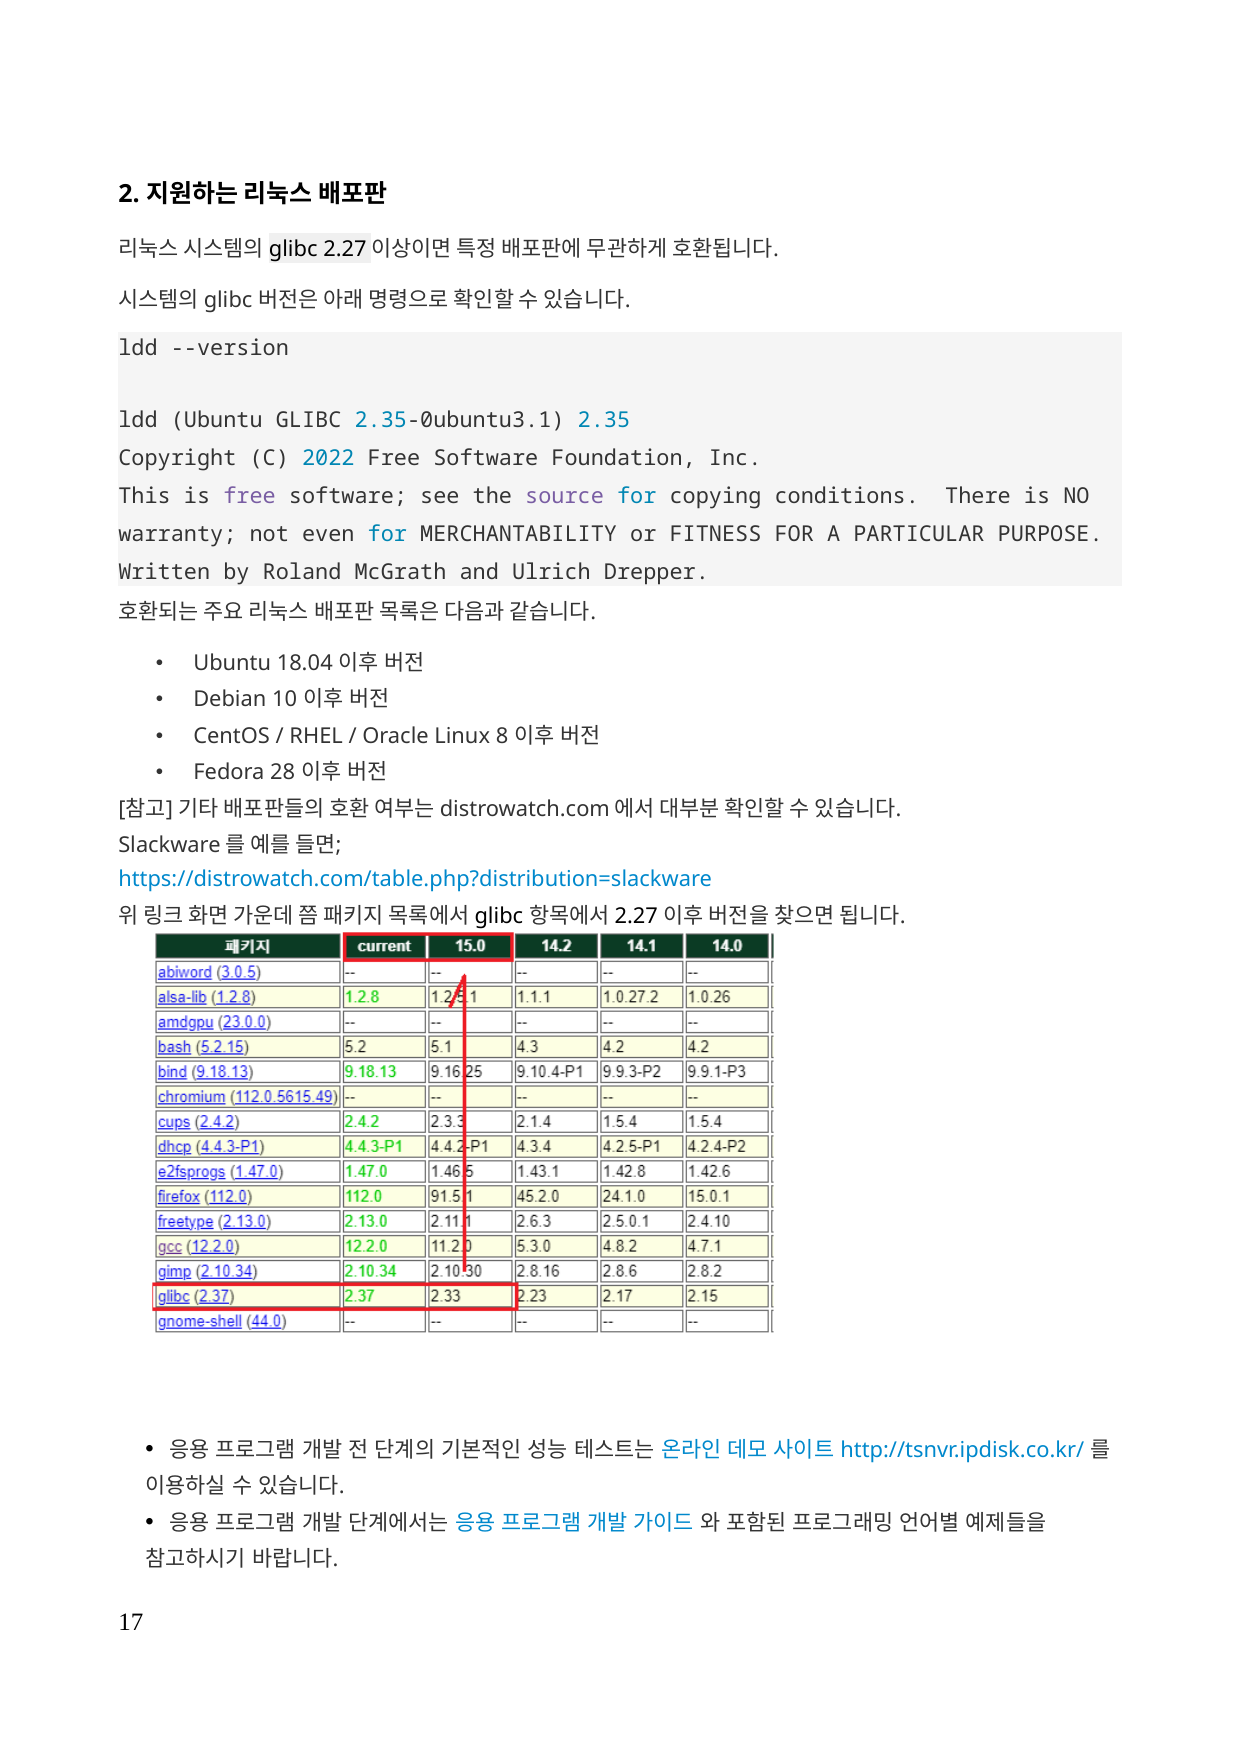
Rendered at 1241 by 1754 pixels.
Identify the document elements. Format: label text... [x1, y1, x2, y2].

text 리눅스 시스템의 glibc 2.27이상이면 특정 배포판에 무관하게 호환됩니다. [118, 231, 1122, 263]
subtitle 2. 지원하는 리눅스 배포판 [118, 173, 1122, 209]
list Ubuntu 18.04 이후 버전 [156, 645, 1122, 677]
text ldd (Ubuntu GLIBC 2.35-0ubuntu3.1) 2.35 [118, 404, 1122, 433]
text 시스템의 glibc 버전은 아래 명령으로 확인할 수 있습니다. [118, 282, 1122, 313]
picture [152, 931, 775, 1336]
text This is free software; see the source for copying conditions. There is NO [118, 480, 1122, 510]
list 응용 프로그램 개발 단계에서는 응용 프로그램 개발 가이드 와 포함된 프로그래밍 언어별 예제들을 참고하시기 바랍니다. [118, 1504, 1122, 1573]
text warranty; not even for MERCHANTABILITY or FITNESS FOR A PARTICULAR PURPOSE. [118, 518, 1122, 548]
list Debian 10 이후 버전 [156, 681, 1122, 713]
text 호환되는 주요 리눅스 배포판 목록은 다음과 같습니다. [118, 594, 1122, 626]
list 응용 프로그램 개발 전 단계의 기본적인 성능 테스트는 온라인 데모 사이트 http://tsnvr.ipdisk.co.kr/ 를 이용하실 수 있습니다. [118, 1432, 1122, 1500]
list CentOS / RHEL / Oracle Linux 8 이후 버전 [156, 718, 1122, 750]
text [참고] 기타 배포판들의 호환 여부는 distrowatch.com에서 대부분 확인할 수 있습니다. Slackware를 예를 들면; https://distrowatch.com/table.php?distribution=slackware 위 링크 화면 가운데 쯤 패키지 목록에서 glibc 항목에서 2.27 이후 버전을 찾으면 됩니다. [118, 791, 1122, 1365]
text ldd --version [118, 332, 1122, 362]
text Copyright (C) 2022 Free Software Foundation, Inc. [118, 442, 1122, 472]
list Fedora 28 이후 버전 [156, 754, 1122, 786]
text Written by Roland McGrath and Ulrich Drepper. [118, 556, 1122, 586]
